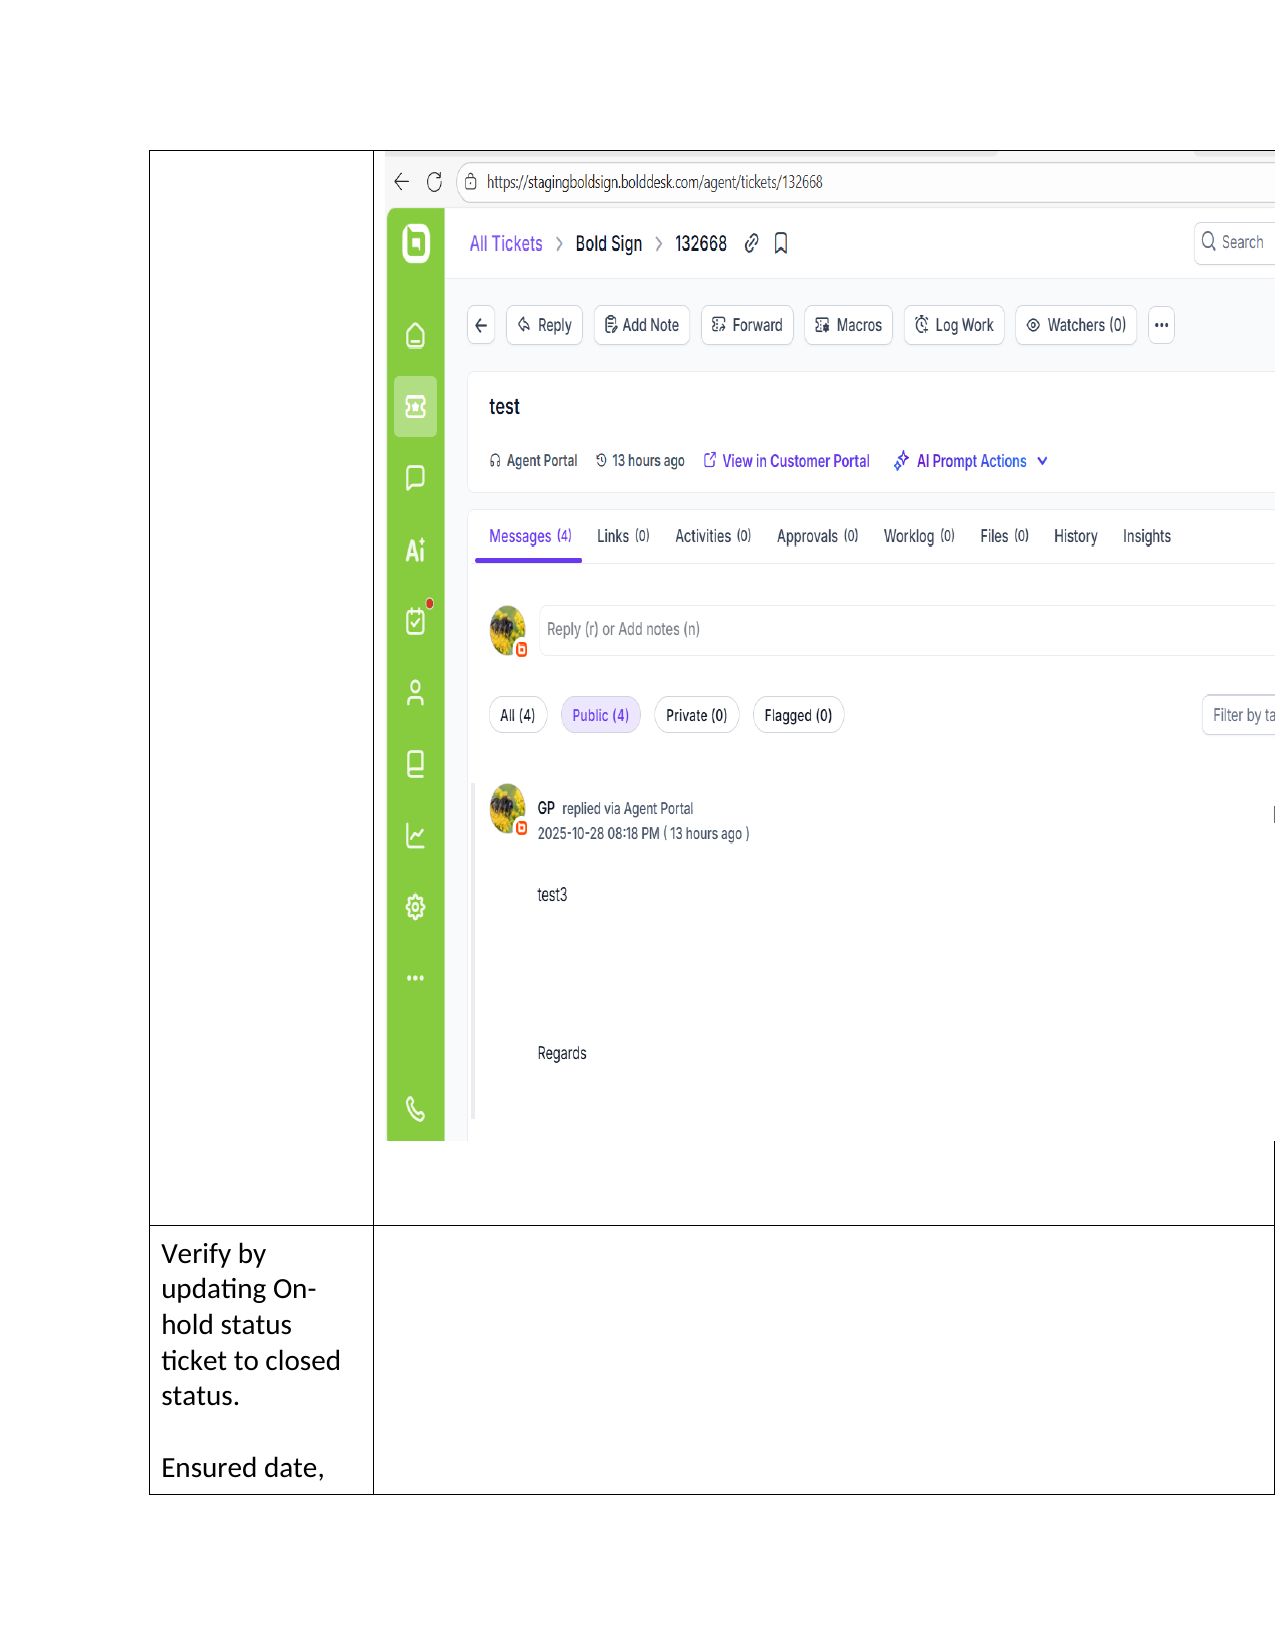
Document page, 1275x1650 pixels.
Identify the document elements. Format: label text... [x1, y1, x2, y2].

table_cell Verify by updating On-hold status ticket to closed status. Ensured date, [150, 1226, 373, 1494]
table_cell [374, 1226, 1274, 1494]
table_cell [150, 151, 373, 1225]
table_cell [374, 151, 1274, 1225]
